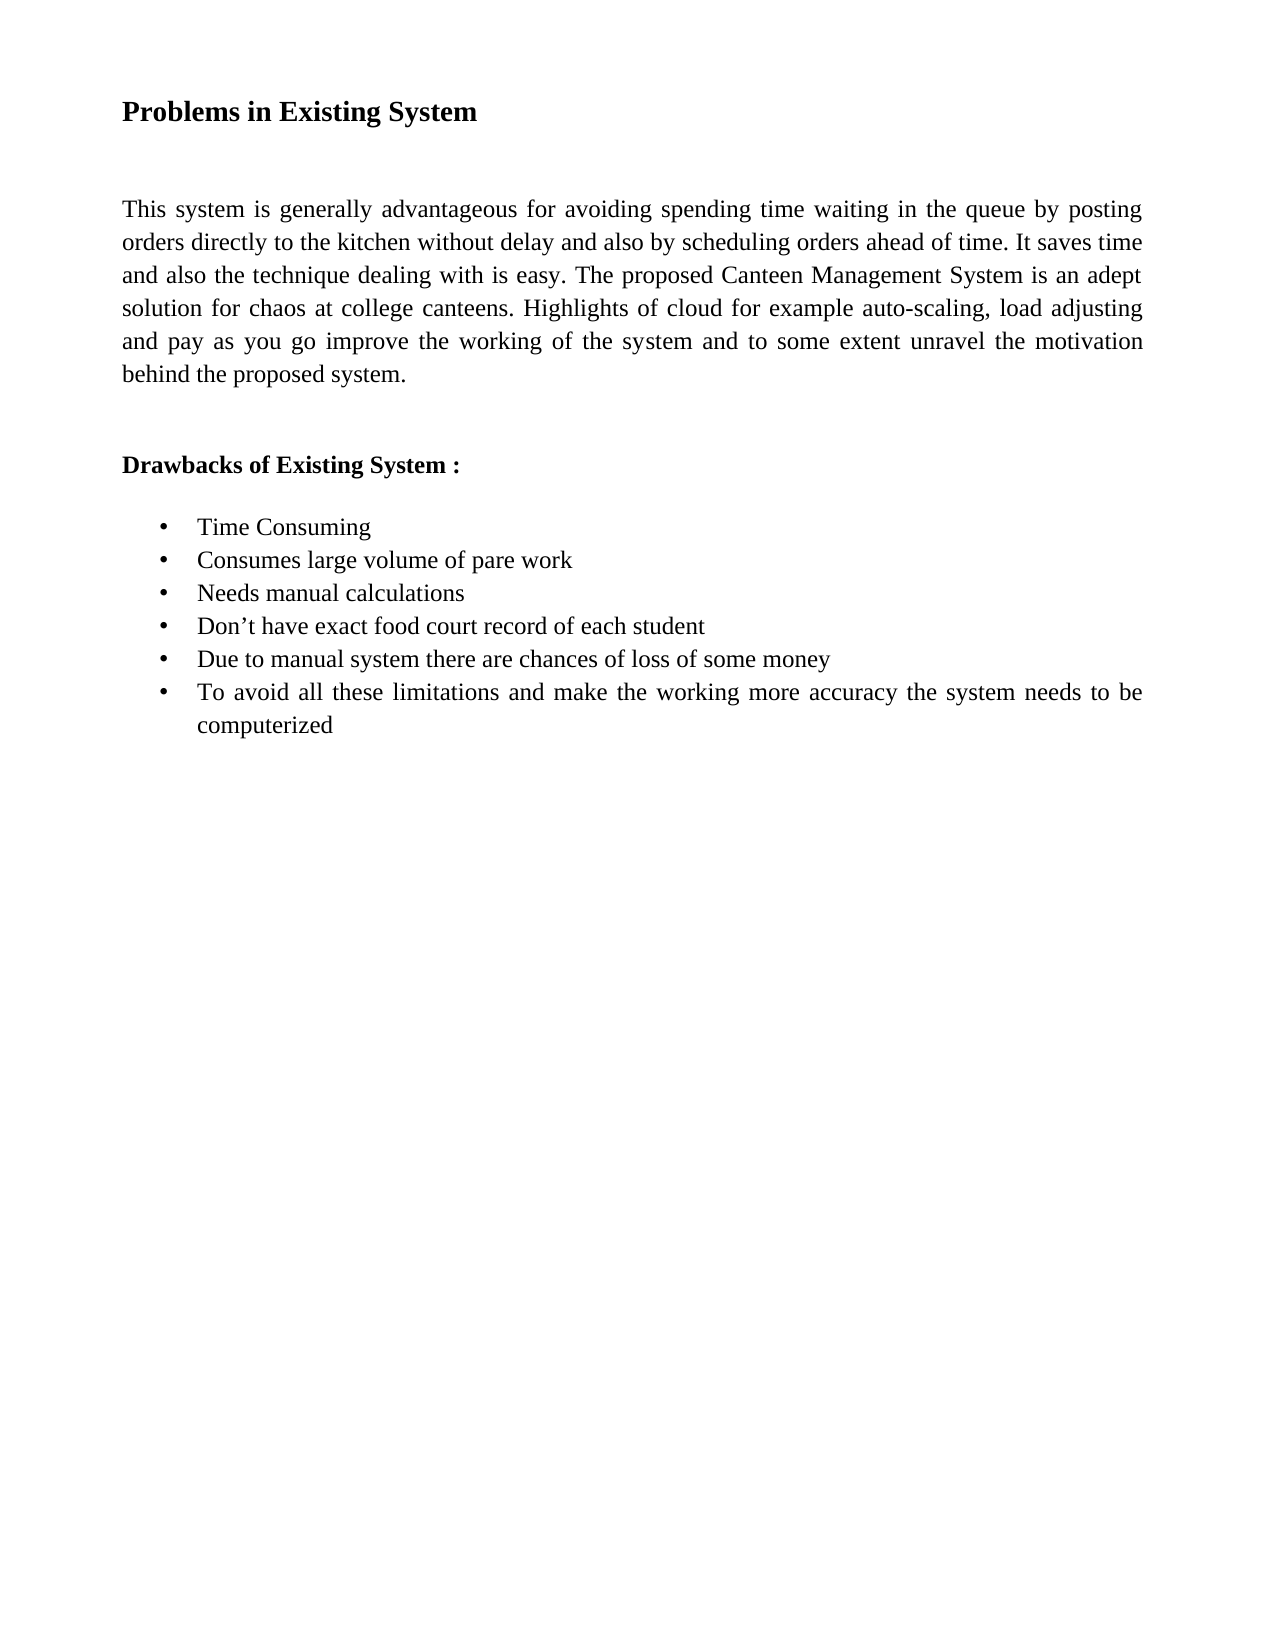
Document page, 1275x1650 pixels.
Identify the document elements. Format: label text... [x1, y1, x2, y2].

list To avoid all these limitations and make the working more accuracy the system needs to be computerized [159, 677, 1144, 739]
list Needs manual calculations [159, 578, 1144, 607]
list Consumes large volume of pare work [159, 545, 1144, 573]
list Due to manual system there are chances of loss of some money [159, 644, 1144, 673]
list Time Consuming [159, 512, 1144, 541]
list Don’t have exact food court record of each student [159, 611, 1144, 639]
text Problems in Existing System [122, 94, 1144, 127]
text Drawbacks of Existing System : [122, 450, 1144, 479]
text This system is generally advantageous for avoiding spending time waiting in the queue by posting orders directly to the kitchen without delay and also by scheduling orders ahead of time. It saves time and also the technique dealing with is easy. The proposed Canteen Management System is an adept solution for chaos at college canteens. Highlights of cloud for example auto-scaling, load adjusting and pay as you go improve the working of the system and to some extent unravel the motivation behind the proposed system. [122, 194, 1144, 388]
